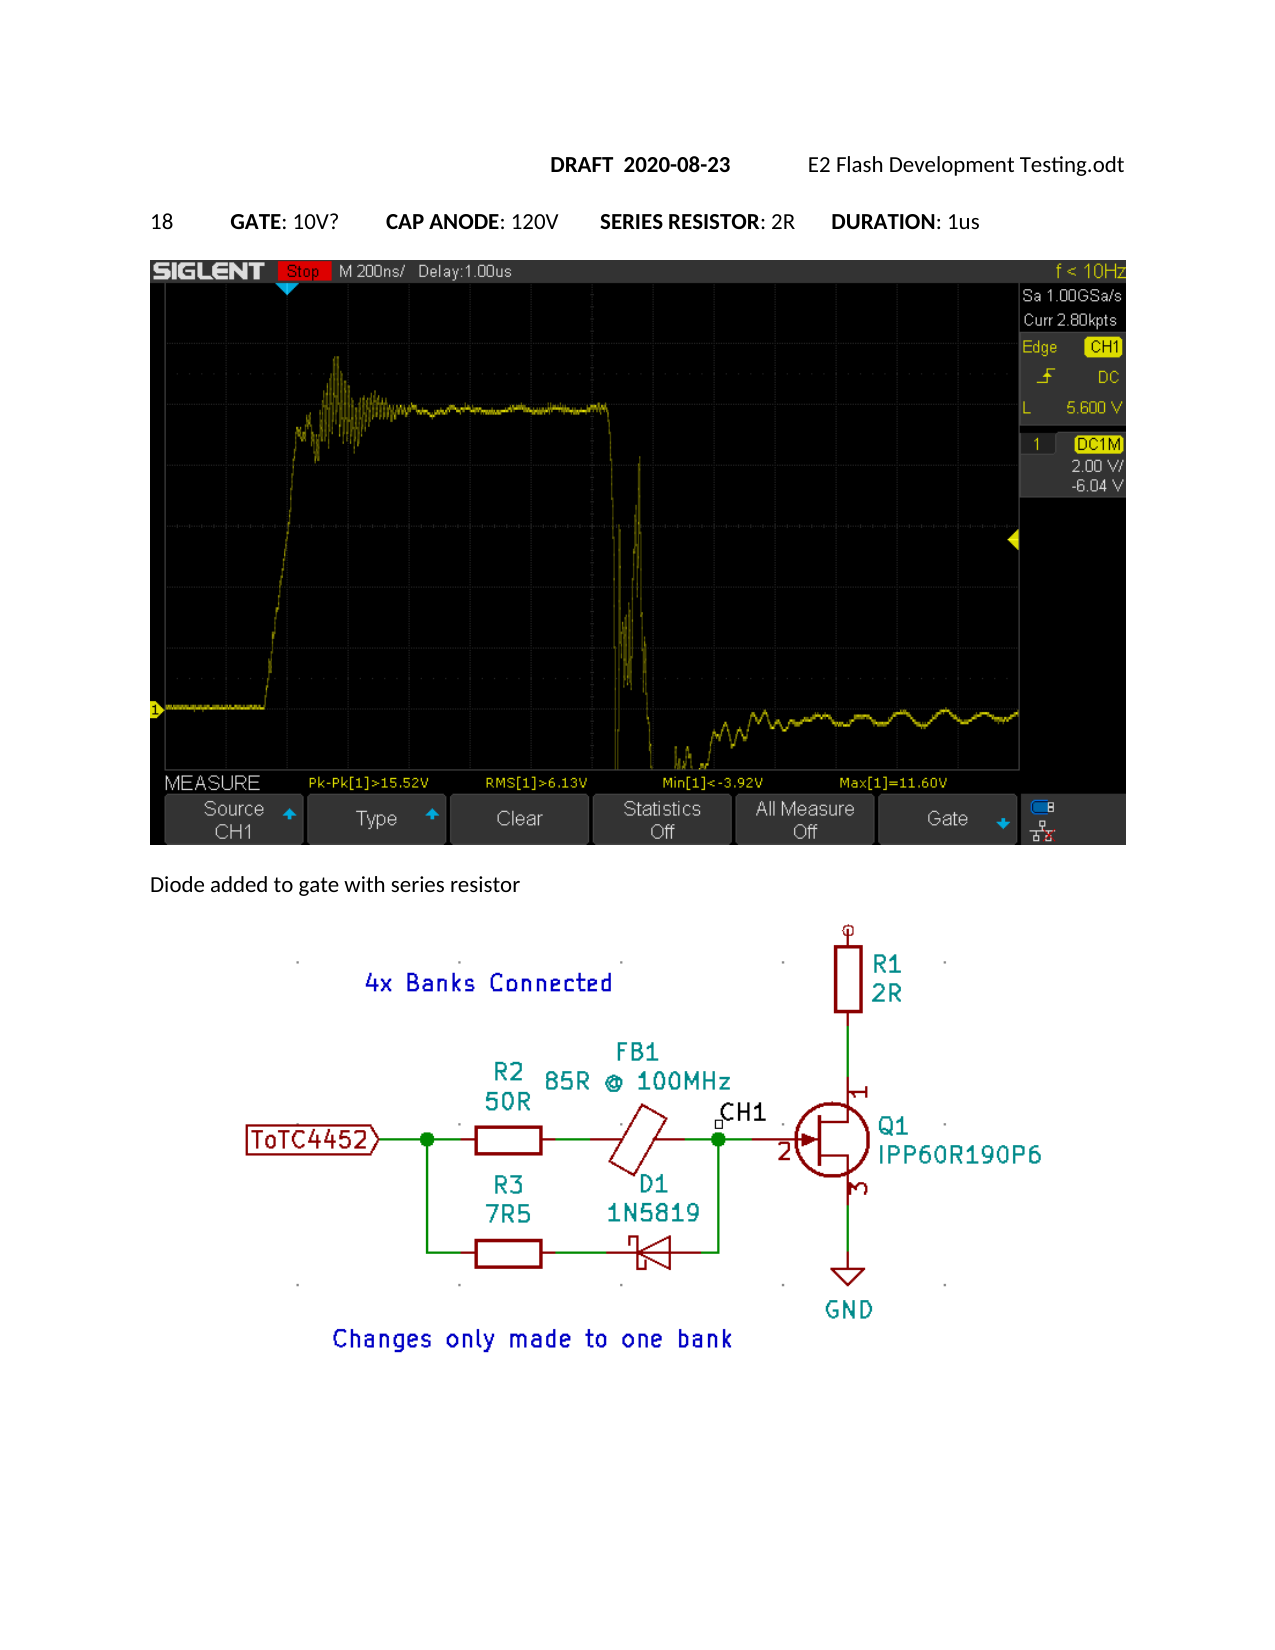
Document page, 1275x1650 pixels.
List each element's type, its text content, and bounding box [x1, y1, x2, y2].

text 18 GATE: 10V? CAP ANODE: 120V SERIES RESISTOR: 2R DURATION: 1us [150, 207, 1125, 236]
picture [150, 260, 1126, 845]
picture [233, 922, 1042, 1358]
text Diode added to gate with series resistor [150, 870, 1125, 898]
